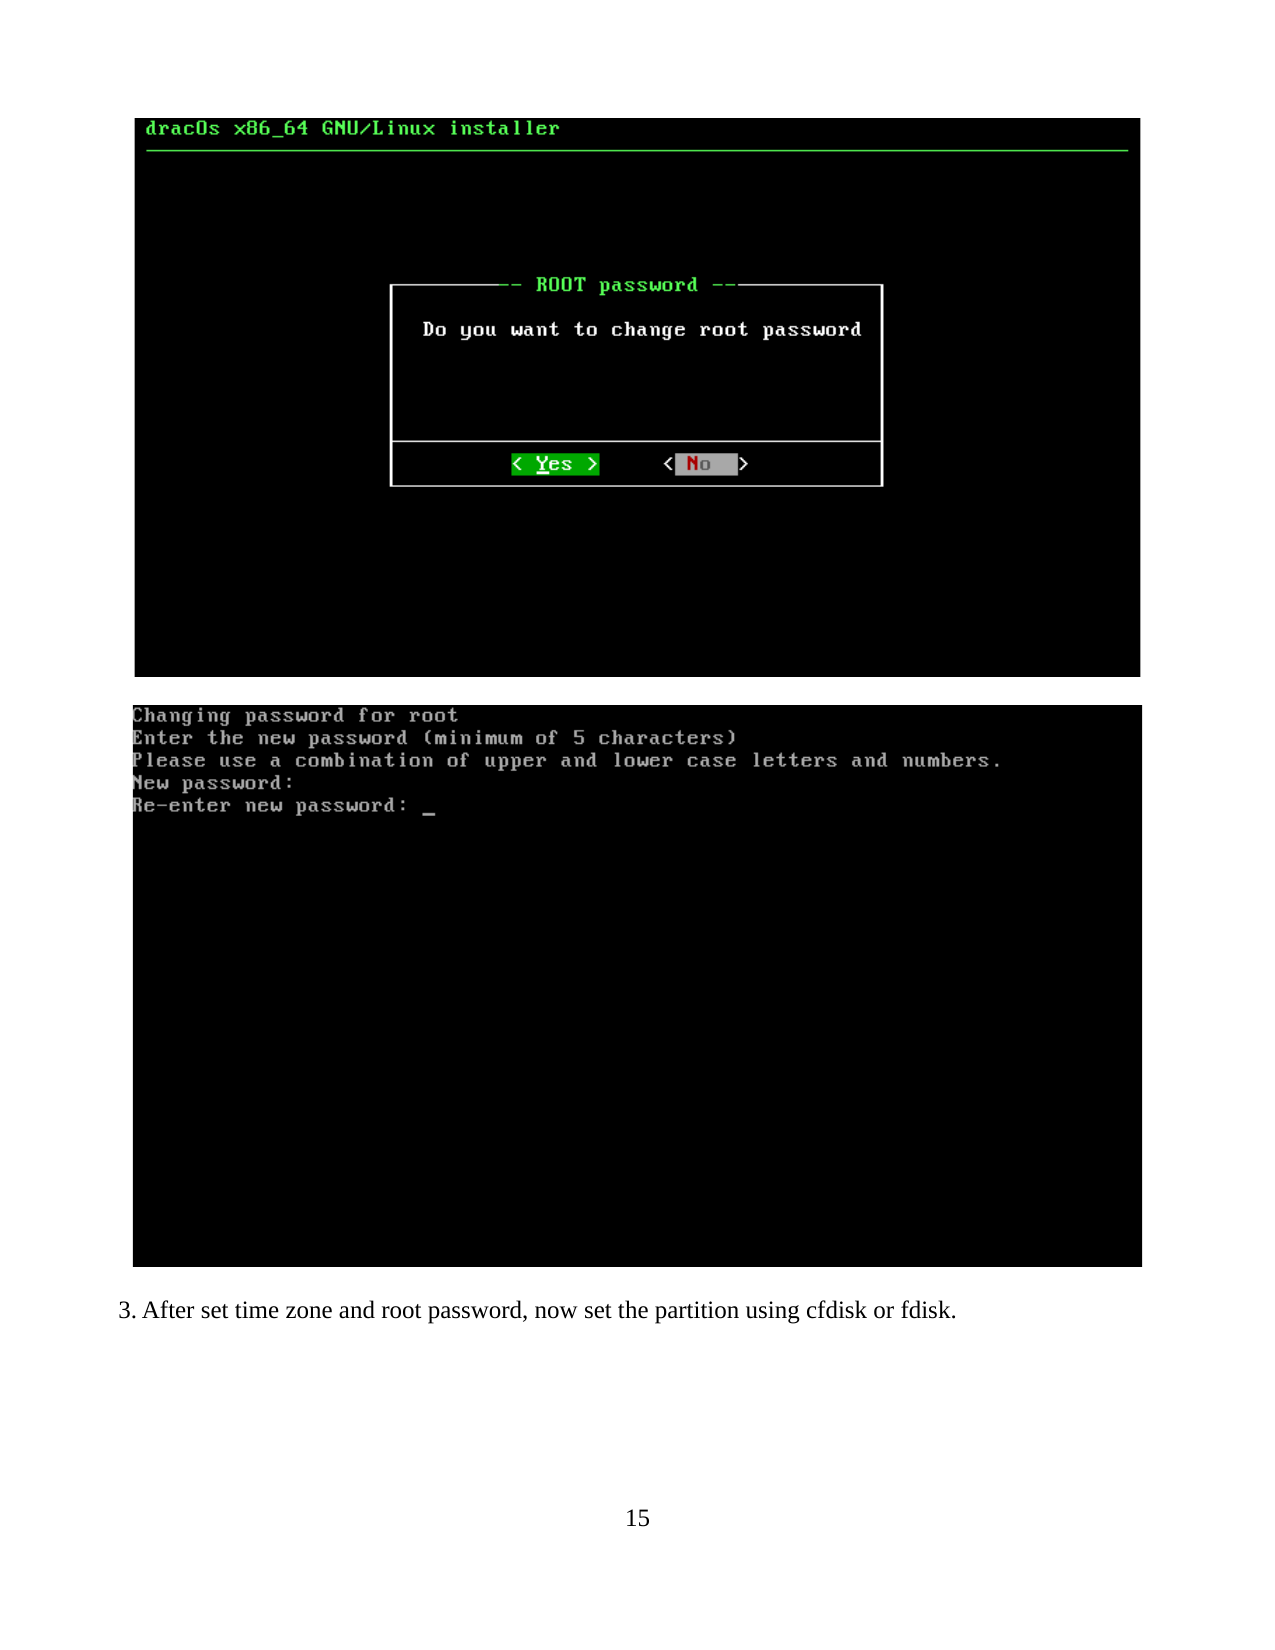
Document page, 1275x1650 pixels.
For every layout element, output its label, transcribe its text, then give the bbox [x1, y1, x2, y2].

picture [134, 118, 1141, 677]
picture [132, 705, 1143, 1267]
text 3. After set time zone and root password, now set the partition using cfdisk or fdisk. [118, 1295, 1157, 1324]
